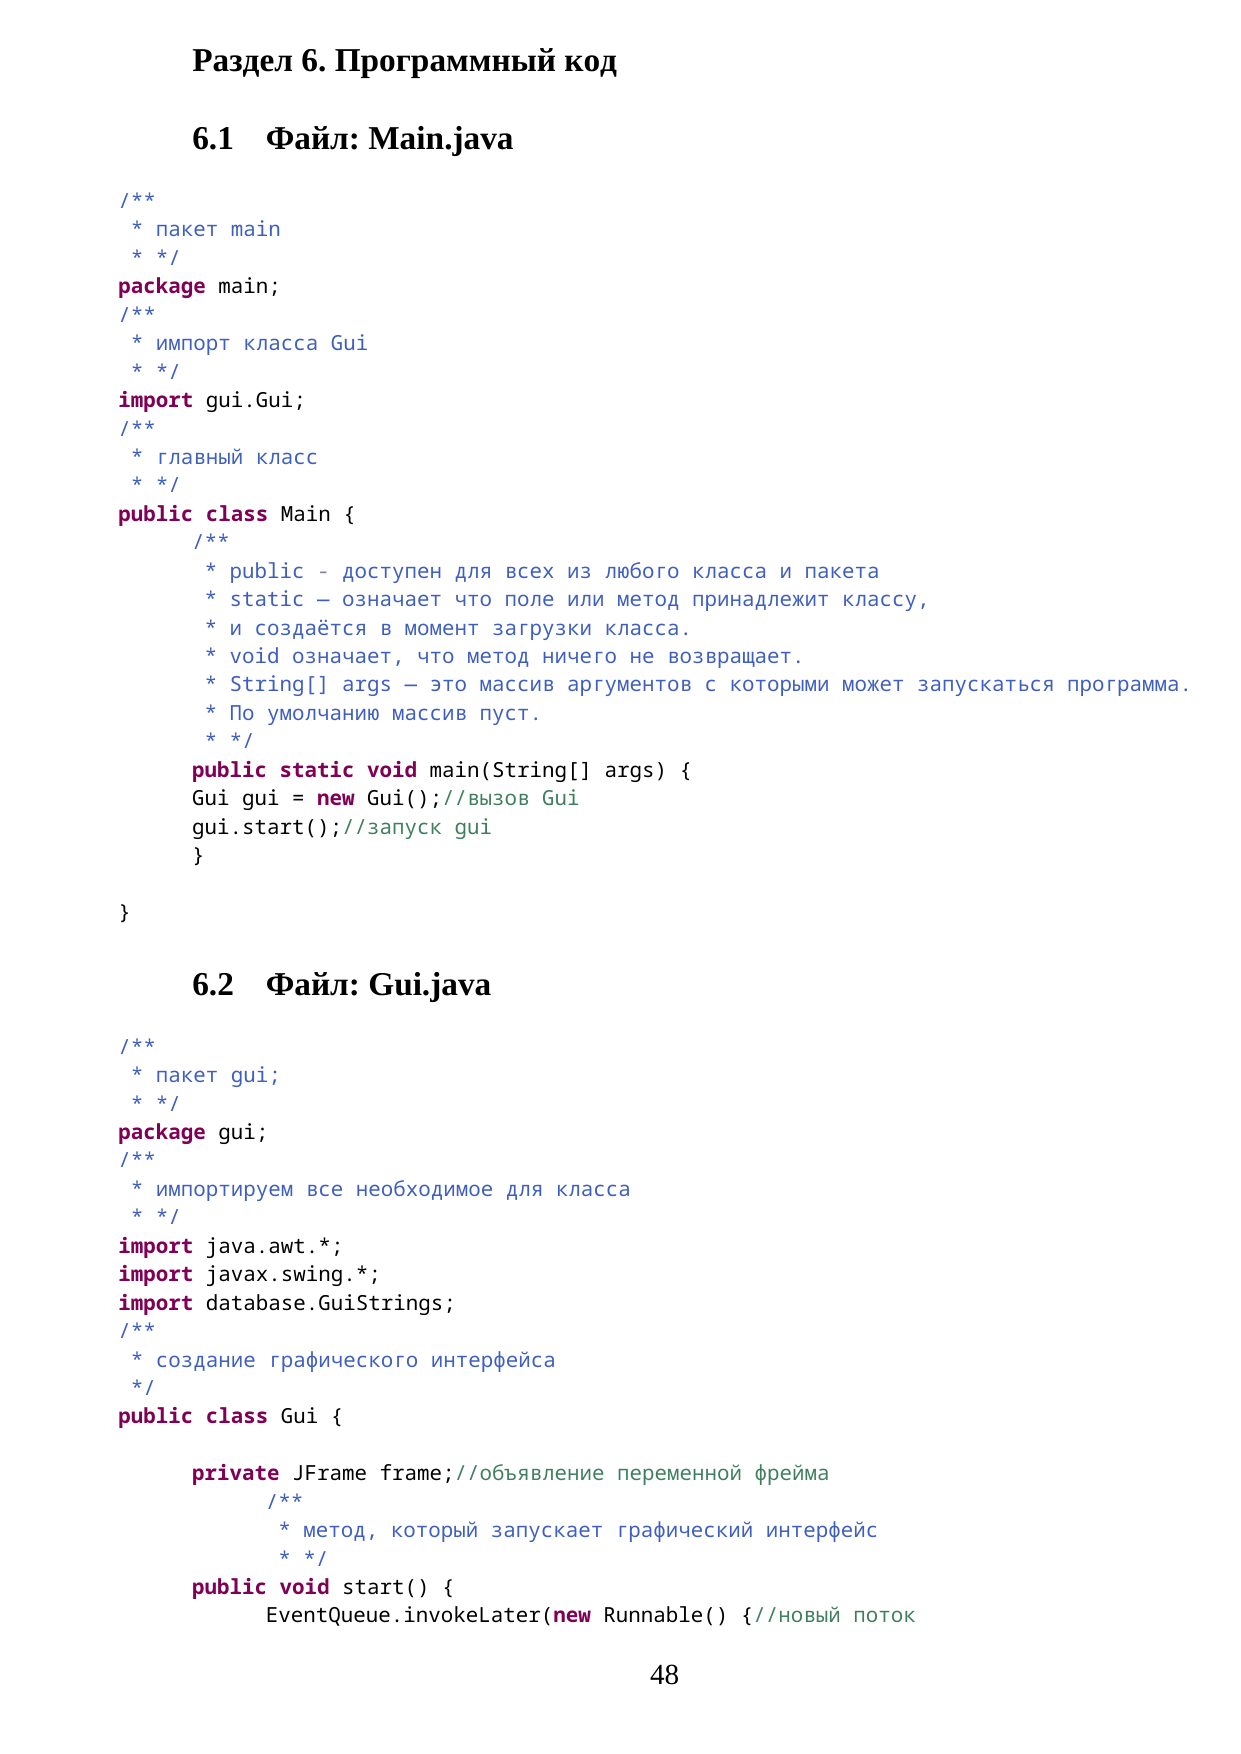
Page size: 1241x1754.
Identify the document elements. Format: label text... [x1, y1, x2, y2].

text * void означает, что метод ничего не возвращает. [118, 641, 1211, 669]
list Файл: Gui.java [118, 964, 1211, 1002]
text * По умолчанию массив пуст. [118, 698, 1211, 726]
subtitle Раздел 6. Программный код [118, 40, 1211, 78]
text */ [118, 1373, 1211, 1402]
text Gui gui = new Gui();//вызов Gui [118, 783, 1211, 812]
text * и создаётся в момент загрузки класса. [118, 613, 1211, 641]
text * импортируем все необходимое для класса [118, 1174, 1211, 1202]
text } [118, 840, 1211, 869]
text * метод, который запускает графический интерфейс [118, 1515, 1211, 1544]
text public static void main(String[] args) { [118, 755, 1211, 783]
text * */ [118, 357, 1211, 385]
text /** [118, 1032, 1211, 1060]
text * public - доступен для всех из любого класса и пакета [118, 556, 1211, 584]
text EventQueue.invokeLater(new Runnable() {//новый поток [118, 1601, 1211, 1629]
text package main; [118, 271, 1211, 300]
text * String[] args — это массив аргументов с которыми может запускаться программа. [118, 669, 1211, 698]
text * главный класс [118, 442, 1211, 471]
text public void start() { [118, 1572, 1211, 1601]
text * */ [118, 1544, 1211, 1572]
text /** [118, 1316, 1211, 1345]
text private JFrame frame;//объявление переменной фрейма [118, 1458, 1211, 1487]
text public class Main { [118, 499, 1211, 527]
text /** [118, 1487, 1211, 1515]
text * */ [118, 1089, 1211, 1117]
text import database.GuiStrings; [118, 1288, 1211, 1316]
list Файл: Main.java [118, 118, 1211, 157]
text /** [118, 414, 1211, 442]
text gui.start();//запуск gui [118, 812, 1211, 840]
text public class Gui { [118, 1402, 1211, 1430]
text import java.awt.*; [118, 1231, 1211, 1259]
text /** [118, 527, 1211, 556]
text * static — означает что поле или метод принадлежит классу, [118, 584, 1211, 613]
text import gui.Gui; [118, 385, 1211, 414]
text * пакет gui; [118, 1060, 1211, 1089]
text * */ [118, 471, 1211, 499]
text /** [118, 300, 1211, 328]
text * импорт класса Gui [118, 328, 1211, 357]
text } [118, 897, 1211, 926]
text * */ [118, 243, 1211, 271]
text import javax.swing.*; [118, 1259, 1211, 1288]
text /** [118, 1146, 1211, 1174]
text * */ [118, 1202, 1211, 1231]
text * пакет main [118, 214, 1211, 243]
text package gui; [118, 1117, 1211, 1146]
text /** [118, 186, 1211, 214]
text * создание графического интерфейса [118, 1345, 1211, 1373]
text * */ [118, 726, 1211, 755]
